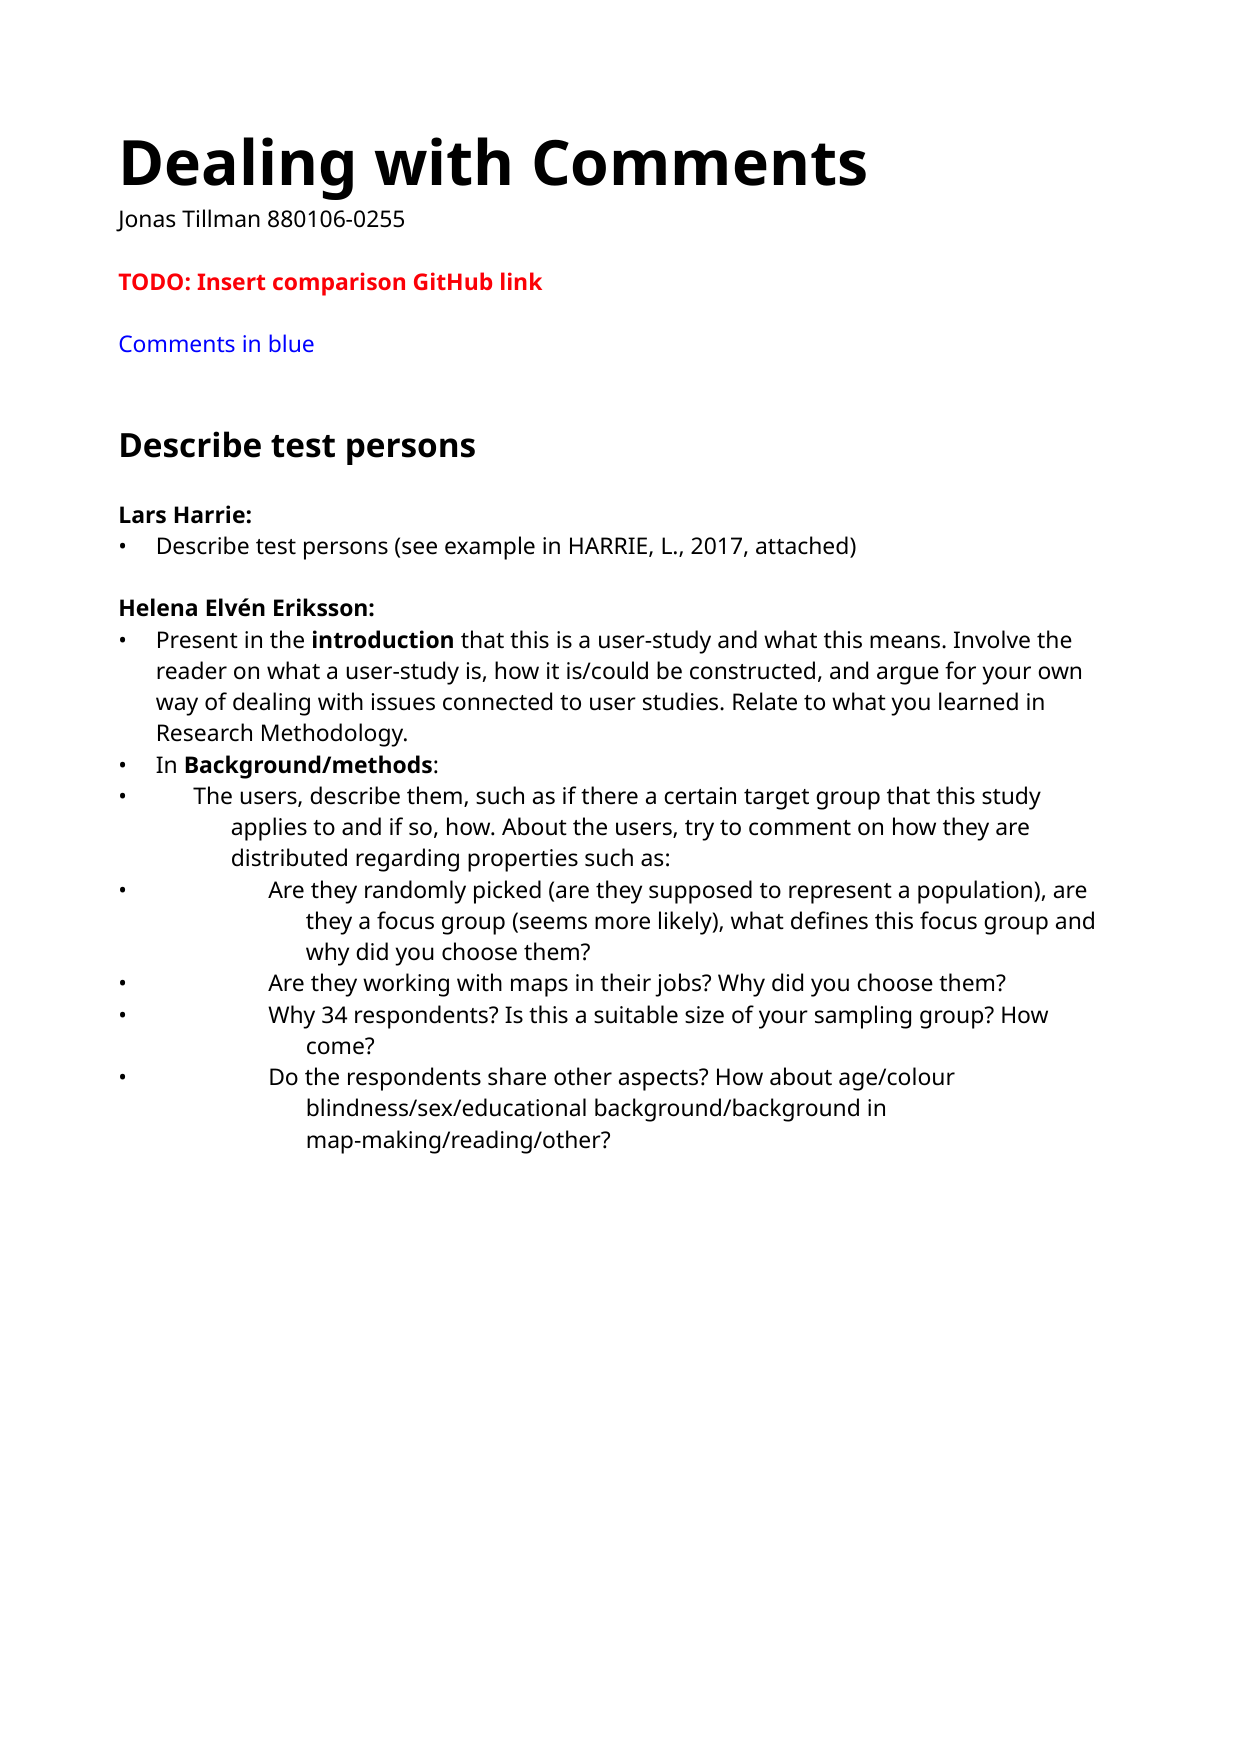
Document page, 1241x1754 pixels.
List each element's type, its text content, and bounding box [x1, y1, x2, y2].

list Present in the introduction that this is a user-study and what this means. Involve the reader on what a user-study is, how it is/could be constructed, and argue for your own way of dealing with issues connected to user studies. Relate to what you learned in Research Methodology. [118, 624, 1122, 749]
list The users, describe them, such as if there a certain target group that this study applies to and if so, how. About the users, try to comment on how they are distributed regarding properties such as: [118, 780, 1122, 874]
text Lars Harrie: [118, 499, 1122, 530]
list Do the respondents share other aspects? How about age/colour blindness/sex/educational background/background in map-making/reading/other? [118, 1061, 1122, 1155]
text TODO: Insert comparison GitHub link [118, 266, 1122, 297]
list Why 34 respondents? Is this a suitable size of your sampling group? How come? [118, 999, 1122, 1061]
list In Background/methods: [118, 749, 1122, 780]
text Helena Elvén Eriksson: [118, 592, 1122, 624]
text Jonas Tillman 880106-0255 [118, 203, 1122, 234]
text Describe test persons [118, 422, 1122, 467]
list Are they randomly picked (are they supposed to represent a population), are they a focus group (seems more likely), what defines this focus group and why did you choose them? [118, 874, 1122, 967]
text Comments in blue [118, 328, 1122, 359]
text Dealing with Comments [118, 118, 1122, 203]
list Describe test persons (see example in HARRIE, L., 2017, attached) [118, 530, 1122, 561]
list Are they working with maps in their jobs? Why did you choose them? [118, 967, 1122, 999]
